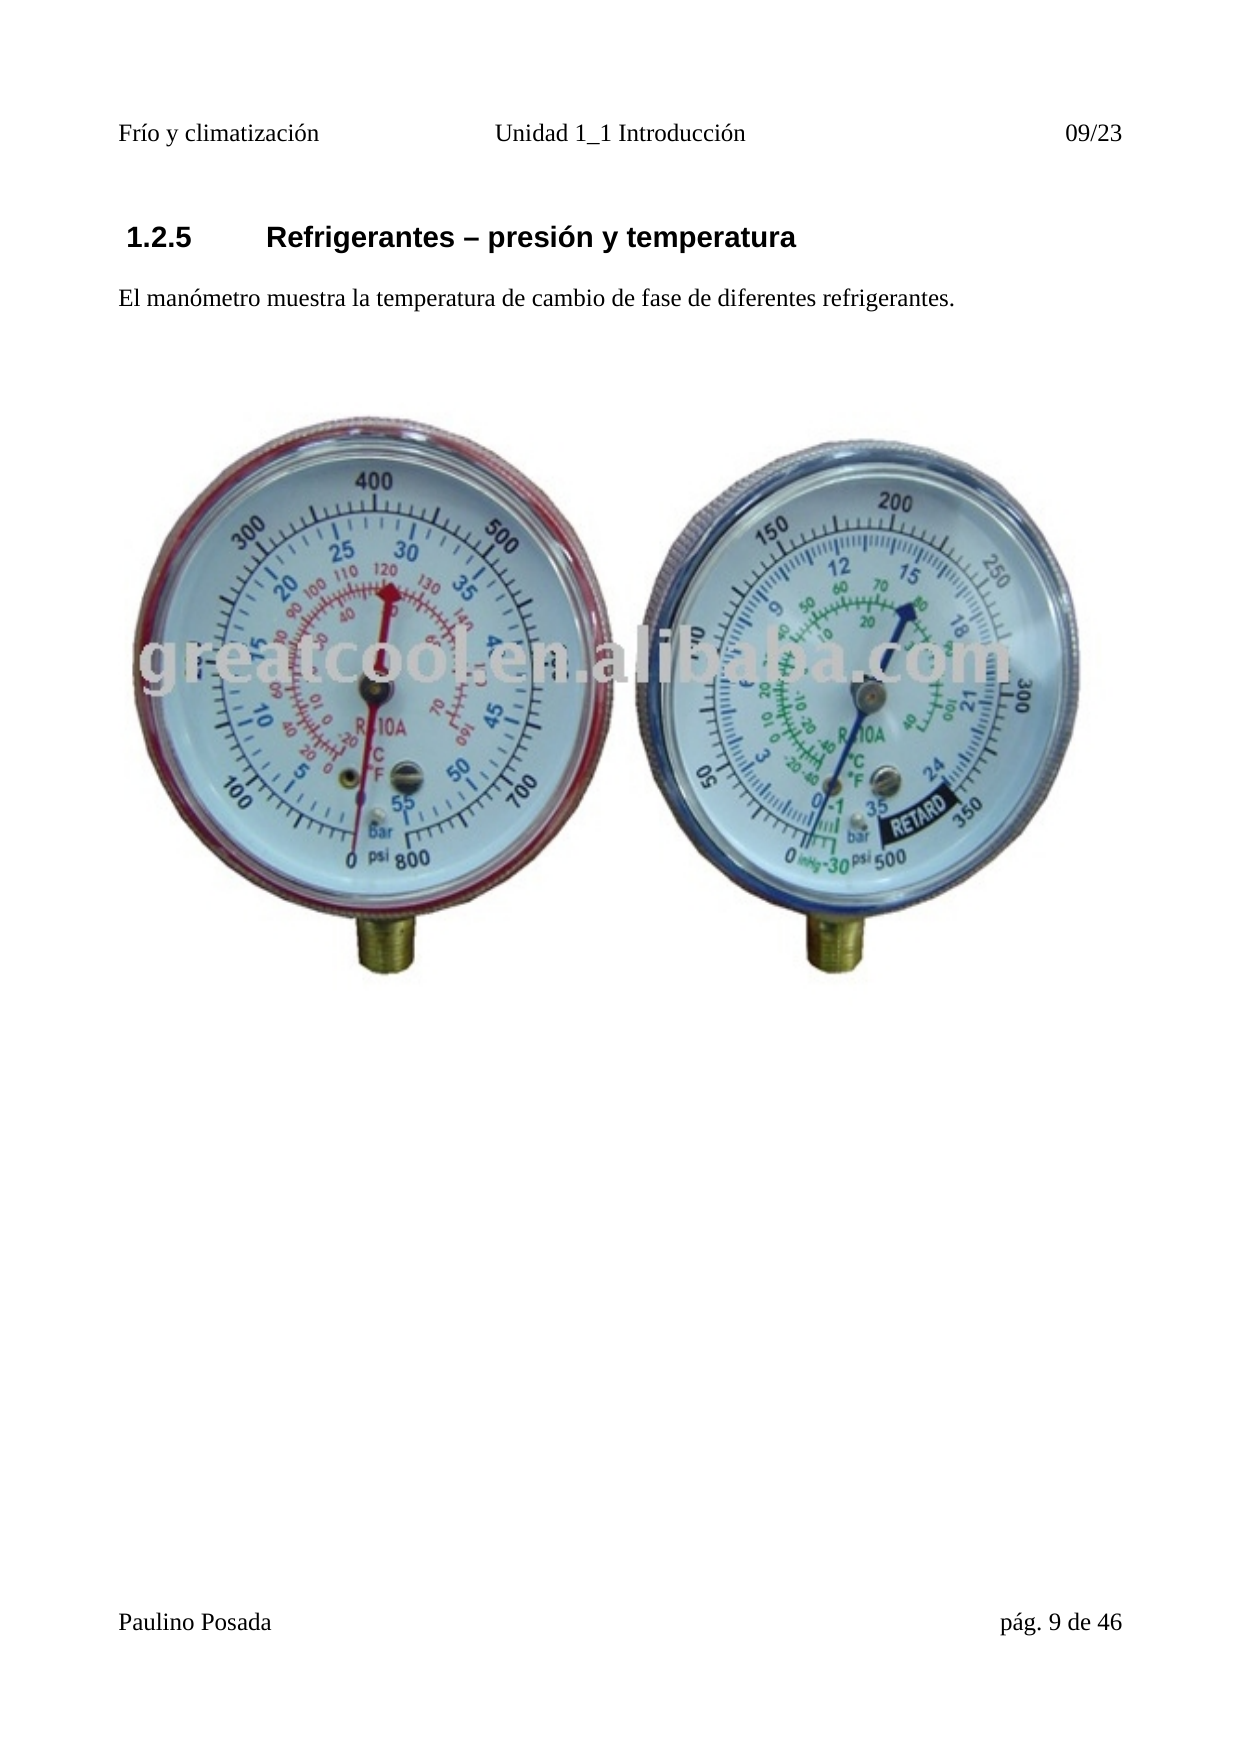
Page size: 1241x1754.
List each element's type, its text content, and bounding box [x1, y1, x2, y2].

subtitle Refrigerantes – presión y temperatura [118, 220, 1122, 253]
picture [118, 340, 1122, 1010]
text El manómetro muestra la temperatura de cambio de fase de diferentes refrigerantes. [118, 283, 1122, 312]
